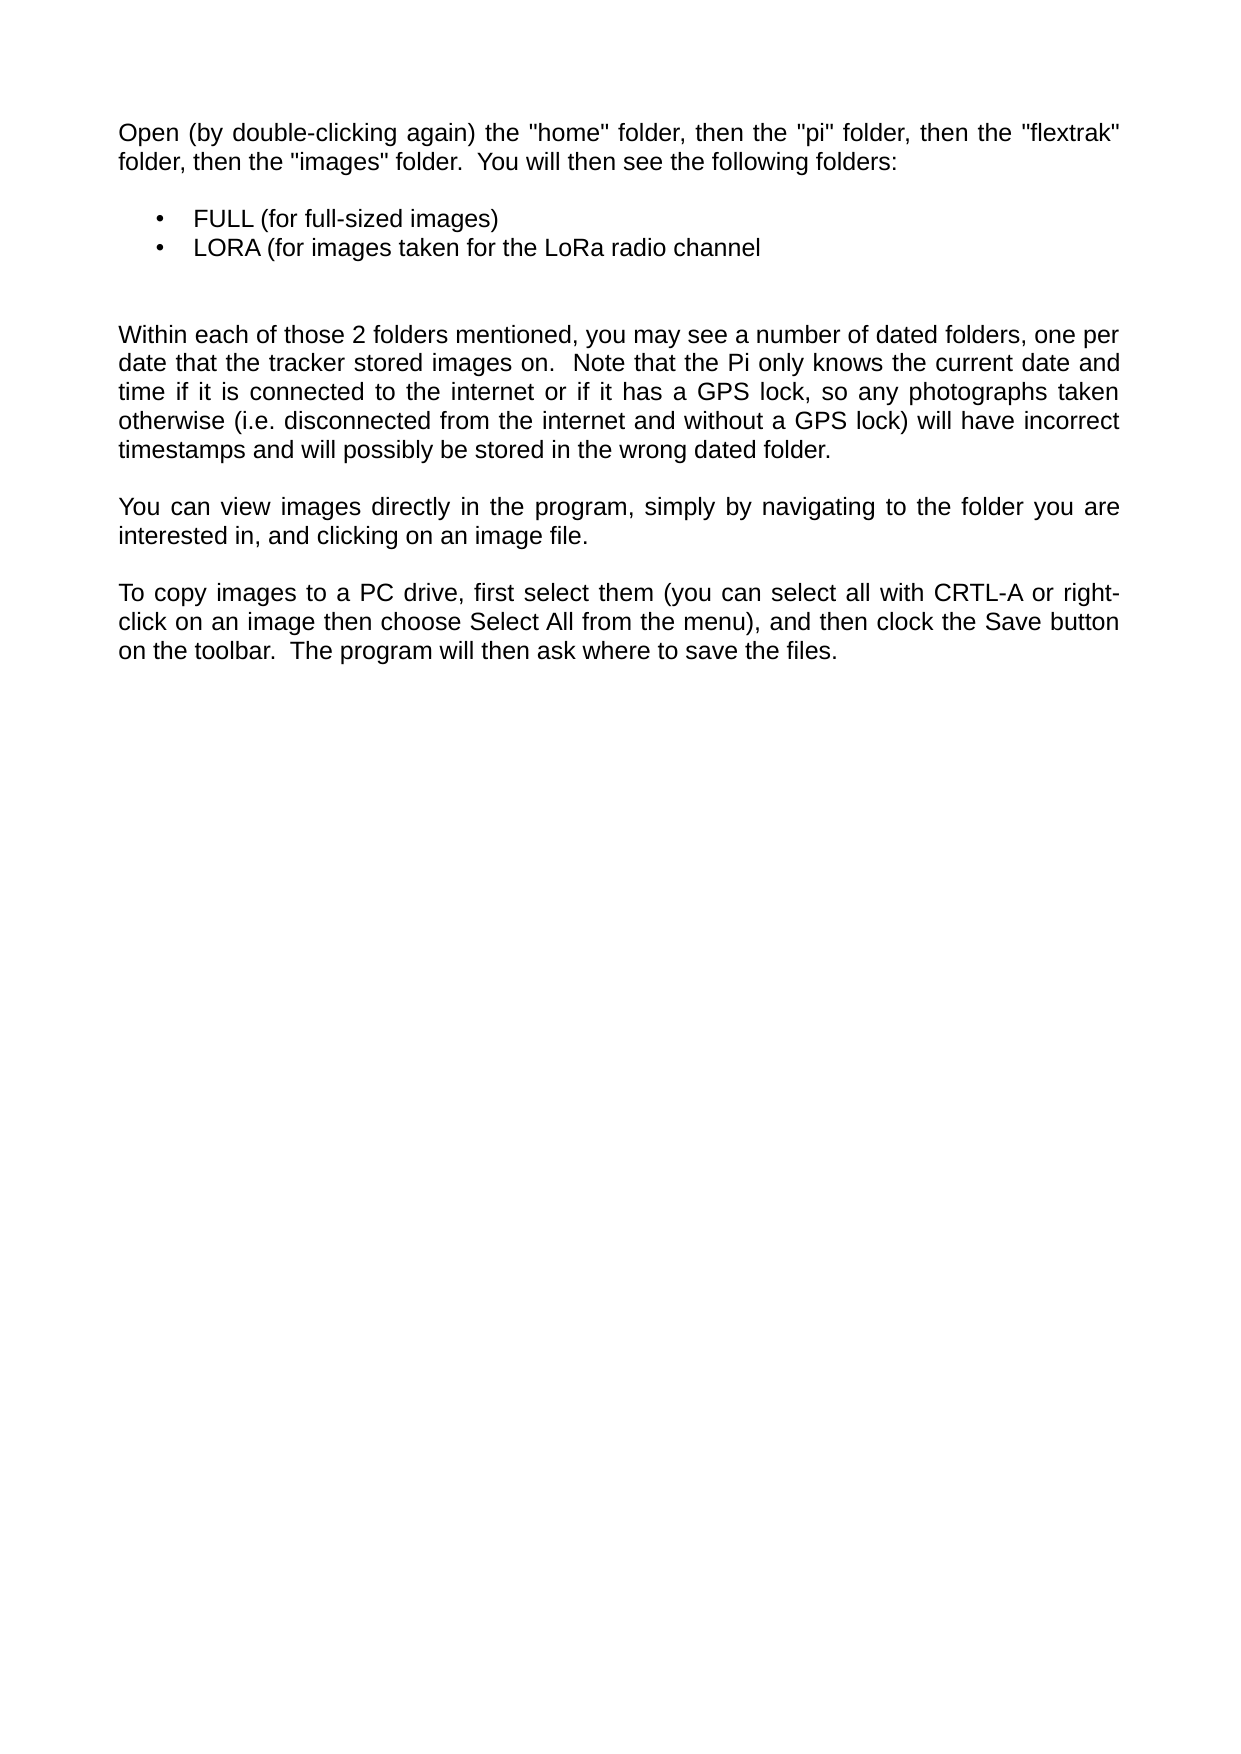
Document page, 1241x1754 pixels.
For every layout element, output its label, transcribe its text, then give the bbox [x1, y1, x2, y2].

list FULL (for full-sized images) [156, 204, 1122, 233]
list LORA (for images taken for the LoRa radio channel [156, 233, 1122, 262]
text To copy images to a PC drive, first select them (you can select all with CRTL-A or right-click on an image then choose Select All from the menu), and then clock the Save button on the toolbar. The program will then ask where to save the files. [118, 578, 1122, 664]
text Within each of those 2 folders mentioned, you may see a number of dated folders, one per date that the tracker stored images on. Note that the Pi only knows the current date and time if it is connected to the internet or if it has a GPS lock, so any photographs taken otherwise (i.e. disconnected from the internet and without a GPS lock) will have incorrect timestamps and will possibly be stored in the wrong dated folder. [118, 319, 1122, 463]
text Open (by double-clicking again) the "home" folder, then the "pi" folder, then the "flextrak" folder, then the "images" folder. You will then see the following folders: [118, 118, 1122, 176]
text You can view images directly in the program, simply by navigating to the folder you are interested in, and clicking on an image file. [118, 492, 1122, 549]
